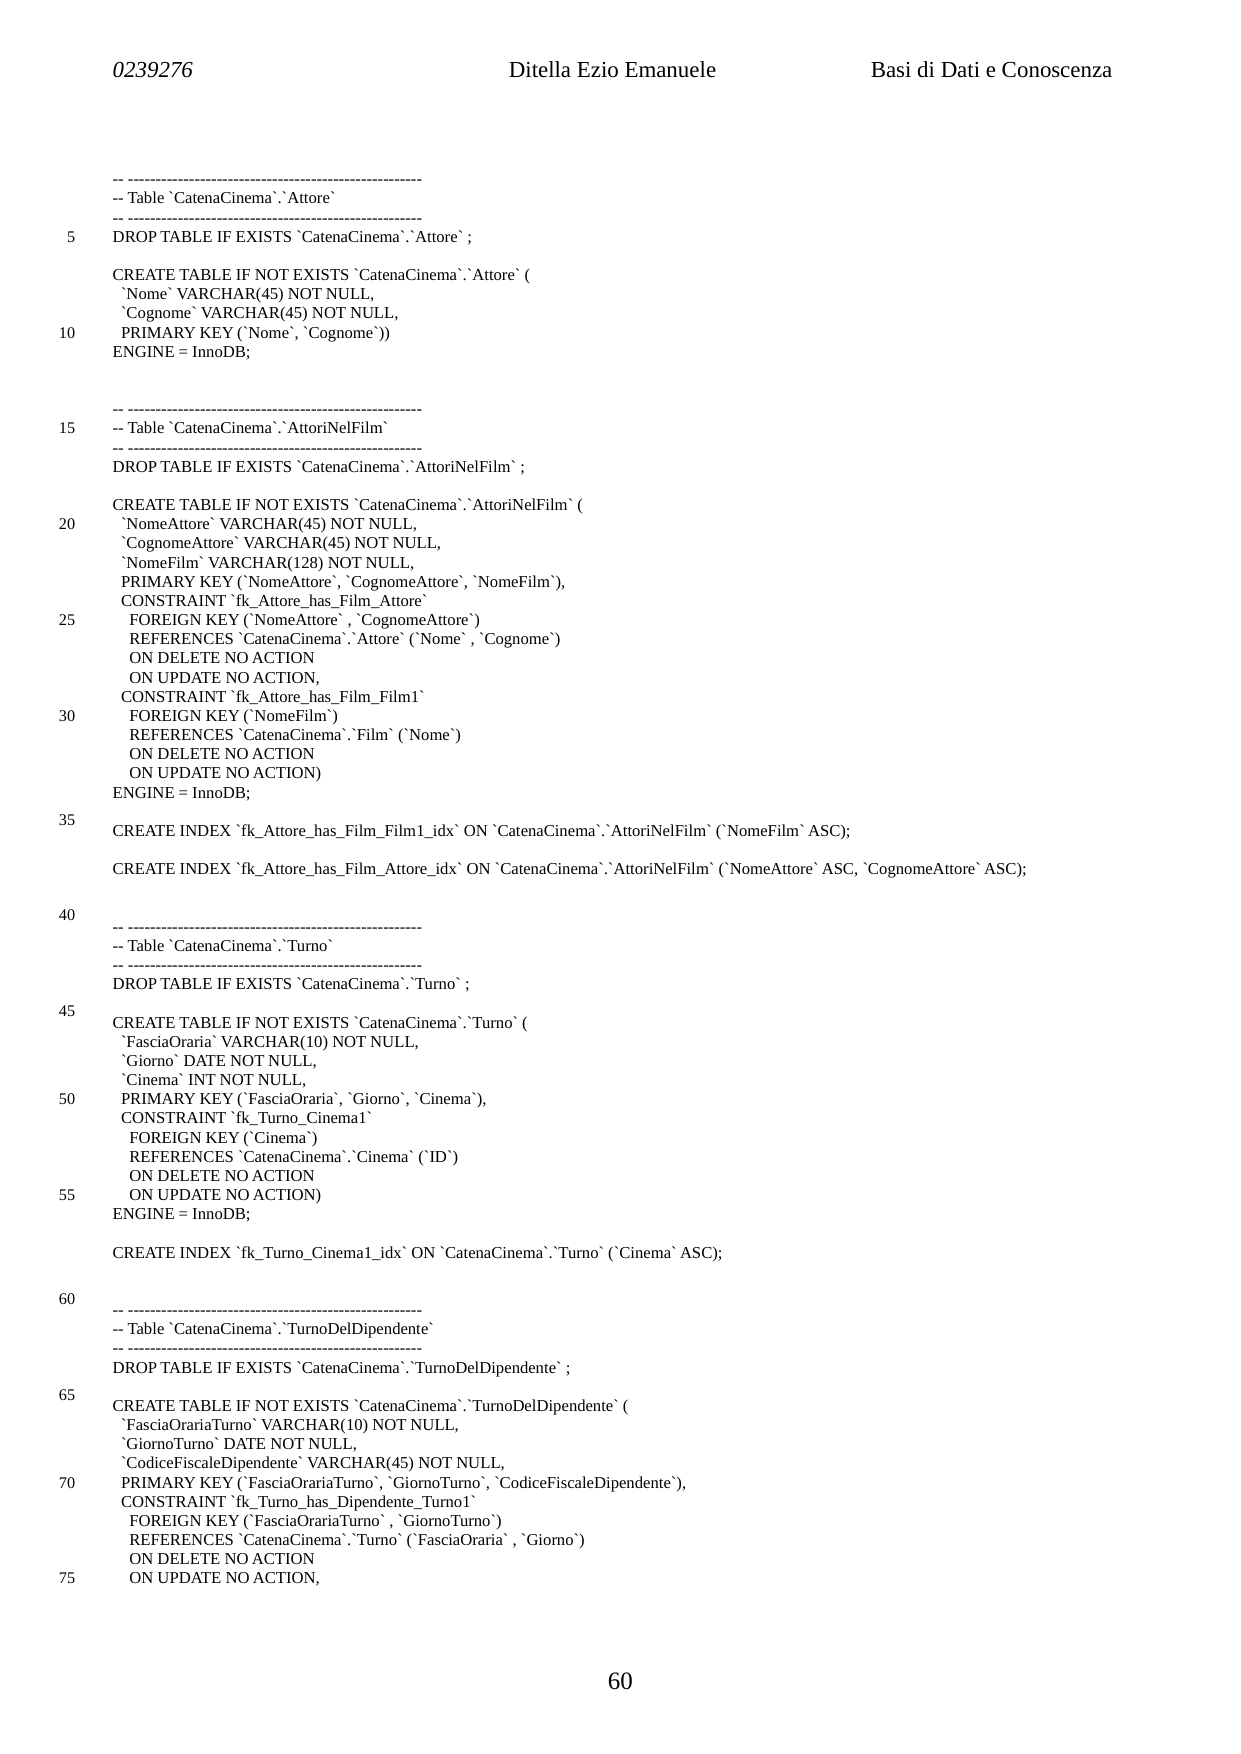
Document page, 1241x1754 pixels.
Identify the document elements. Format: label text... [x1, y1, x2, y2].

text ON DELETE NO ACTION [112, 1549, 1128, 1568]
text ON UPDATE NO ACTION) [112, 763, 1128, 782]
text PRIMARY KEY (`NomeAttore`, `CognomeAttore`, `NomeFilm`), [112, 572, 1128, 591]
text DROP TABLE IF EXISTS `CatenaCinema`.`TurnoDelDipendente` ; [112, 1357, 1128, 1377]
text ENGINE = InnoDB; [112, 1204, 1128, 1223]
text FOREIGN KEY (`NomeFilm`) [112, 706, 1128, 725]
text -- ----------------------------------------------------- [112, 1338, 1128, 1357]
text ENGINE = InnoDB; [112, 342, 1128, 361]
text ON DELETE NO ACTION [112, 1166, 1128, 1185]
text `Nome` VARCHAR(45) NOT NULL, [112, 284, 1128, 303]
text `NomeFilm` VARCHAR(128) NOT NULL, [112, 552, 1128, 572]
text PRIMARY KEY (`FasciaOrariaTurno`, `GiornoTurno`, `CodiceFiscaleDipendente`), [112, 1472, 1128, 1492]
text -- ----------------------------------------------------- [112, 399, 1128, 418]
text CREATE TABLE IF NOT EXISTS `CatenaCinema`.`TurnoDelDipendente` ( [112, 1396, 1128, 1415]
text CREATE INDEX `fk_Attore_has_Film_Film1_idx` ON `CatenaCinema`.`AttoriNelFilm` (`NomeFilm` ASC); [112, 821, 1128, 840]
text REFERENCES `CatenaCinema`.`Film` (`Nome`) [112, 725, 1128, 744]
text -- ----------------------------------------------------- [112, 1300, 1128, 1319]
text DROP TABLE IF EXISTS `CatenaCinema`.`AttoriNelFilm` ; [112, 457, 1128, 476]
text `Cinema` INT NOT NULL, [112, 1070, 1128, 1089]
text -- ----------------------------------------------------- [112, 169, 1128, 188]
text FOREIGN KEY (`NomeAttore` , `CognomeAttore`) [112, 610, 1128, 629]
text -- Table `CatenaCinema`.`AttoriNelFilm` [112, 418, 1128, 437]
text ON UPDATE NO ACTION, [112, 1568, 1128, 1587]
text `CodiceFiscaleDipendente` VARCHAR(45) NOT NULL, [112, 1453, 1128, 1472]
text ON DELETE NO ACTION [112, 744, 1128, 763]
text CREATE INDEX `fk_Turno_Cinema1_idx` ON `CatenaCinema`.`Turno` (`Cinema` ASC); [112, 1242, 1128, 1262]
text ENGINE = InnoDB; [112, 782, 1128, 802]
text PRIMARY KEY (`Nome`, `Cognome`)) [112, 322, 1128, 342]
text CONSTRAINT `fk_Attore_has_Film_Film1` [112, 687, 1128, 706]
text CONSTRAINT `fk_Attore_has_Film_Attore` [112, 591, 1128, 610]
text `FasciaOrariaTurno` VARCHAR(10) NOT NULL, [112, 1415, 1128, 1434]
text -- Table `CatenaCinema`.`Attore` [112, 188, 1128, 207]
text REFERENCES `CatenaCinema`.`Attore` (`Nome` , `Cognome`) [112, 629, 1128, 648]
text `FasciaOraria` VARCHAR(10) NOT NULL, [112, 1032, 1128, 1051]
text CREATE TABLE IF NOT EXISTS `CatenaCinema`.`AttoriNelFilm` ( [112, 495, 1128, 514]
text ON UPDATE NO ACTION, [112, 667, 1128, 687]
text `Giorno` DATE NOT NULL, [112, 1051, 1128, 1070]
text -- ----------------------------------------------------- [112, 207, 1128, 227]
text -- ----------------------------------------------------- [112, 955, 1128, 974]
text -- Table `CatenaCinema`.`Turno` [112, 936, 1128, 955]
text PRIMARY KEY (`FasciaOraria`, `Giorno`, `Cinema`), [112, 1089, 1128, 1108]
text ON UPDATE NO ACTION) [112, 1185, 1128, 1204]
text DROP TABLE IF EXISTS `CatenaCinema`.`Attore` ; [112, 227, 1128, 246]
text `NomeAttore` VARCHAR(45) NOT NULL, [112, 514, 1128, 533]
text DROP TABLE IF EXISTS `CatenaCinema`.`Turno` ; [112, 974, 1128, 993]
text `CognomeAttore` VARCHAR(45) NOT NULL, [112, 533, 1128, 552]
text CREATE TABLE IF NOT EXISTS `CatenaCinema`.`Turno` ( [112, 1012, 1128, 1032]
text -- ----------------------------------------------------- [112, 917, 1128, 936]
text REFERENCES `CatenaCinema`.`Turno` (`FasciaOraria` , `Giorno`) [112, 1530, 1128, 1549]
text FOREIGN KEY (`Cinema`) [112, 1127, 1128, 1147]
text CREATE INDEX `fk_Attore_has_Film_Attore_idx` ON `CatenaCinema`.`AttoriNelFilm` (`NomeAttore` ASC, `CognomeAttore` ASC); [112, 859, 1128, 878]
text CREATE TABLE IF NOT EXISTS `CatenaCinema`.`Attore` ( [112, 265, 1128, 284]
text CONSTRAINT `fk_Turno_Cinema1` [112, 1108, 1128, 1127]
text FOREIGN KEY (`FasciaOrariaTurno` , `GiornoTurno`) [112, 1511, 1128, 1530]
text ON DELETE NO ACTION [112, 648, 1128, 667]
text REFERENCES `CatenaCinema`.`Cinema` (`ID`) [112, 1147, 1128, 1166]
text `Cognome` VARCHAR(45) NOT NULL, [112, 303, 1128, 322]
text -- Table `CatenaCinema`.`TurnoDelDipendente` [112, 1319, 1128, 1338]
text -- ----------------------------------------------------- [112, 437, 1128, 457]
text CONSTRAINT `fk_Turno_has_Dipendente_Turno1` [112, 1492, 1128, 1511]
text `GiornoTurno` DATE NOT NULL, [112, 1434, 1128, 1453]
